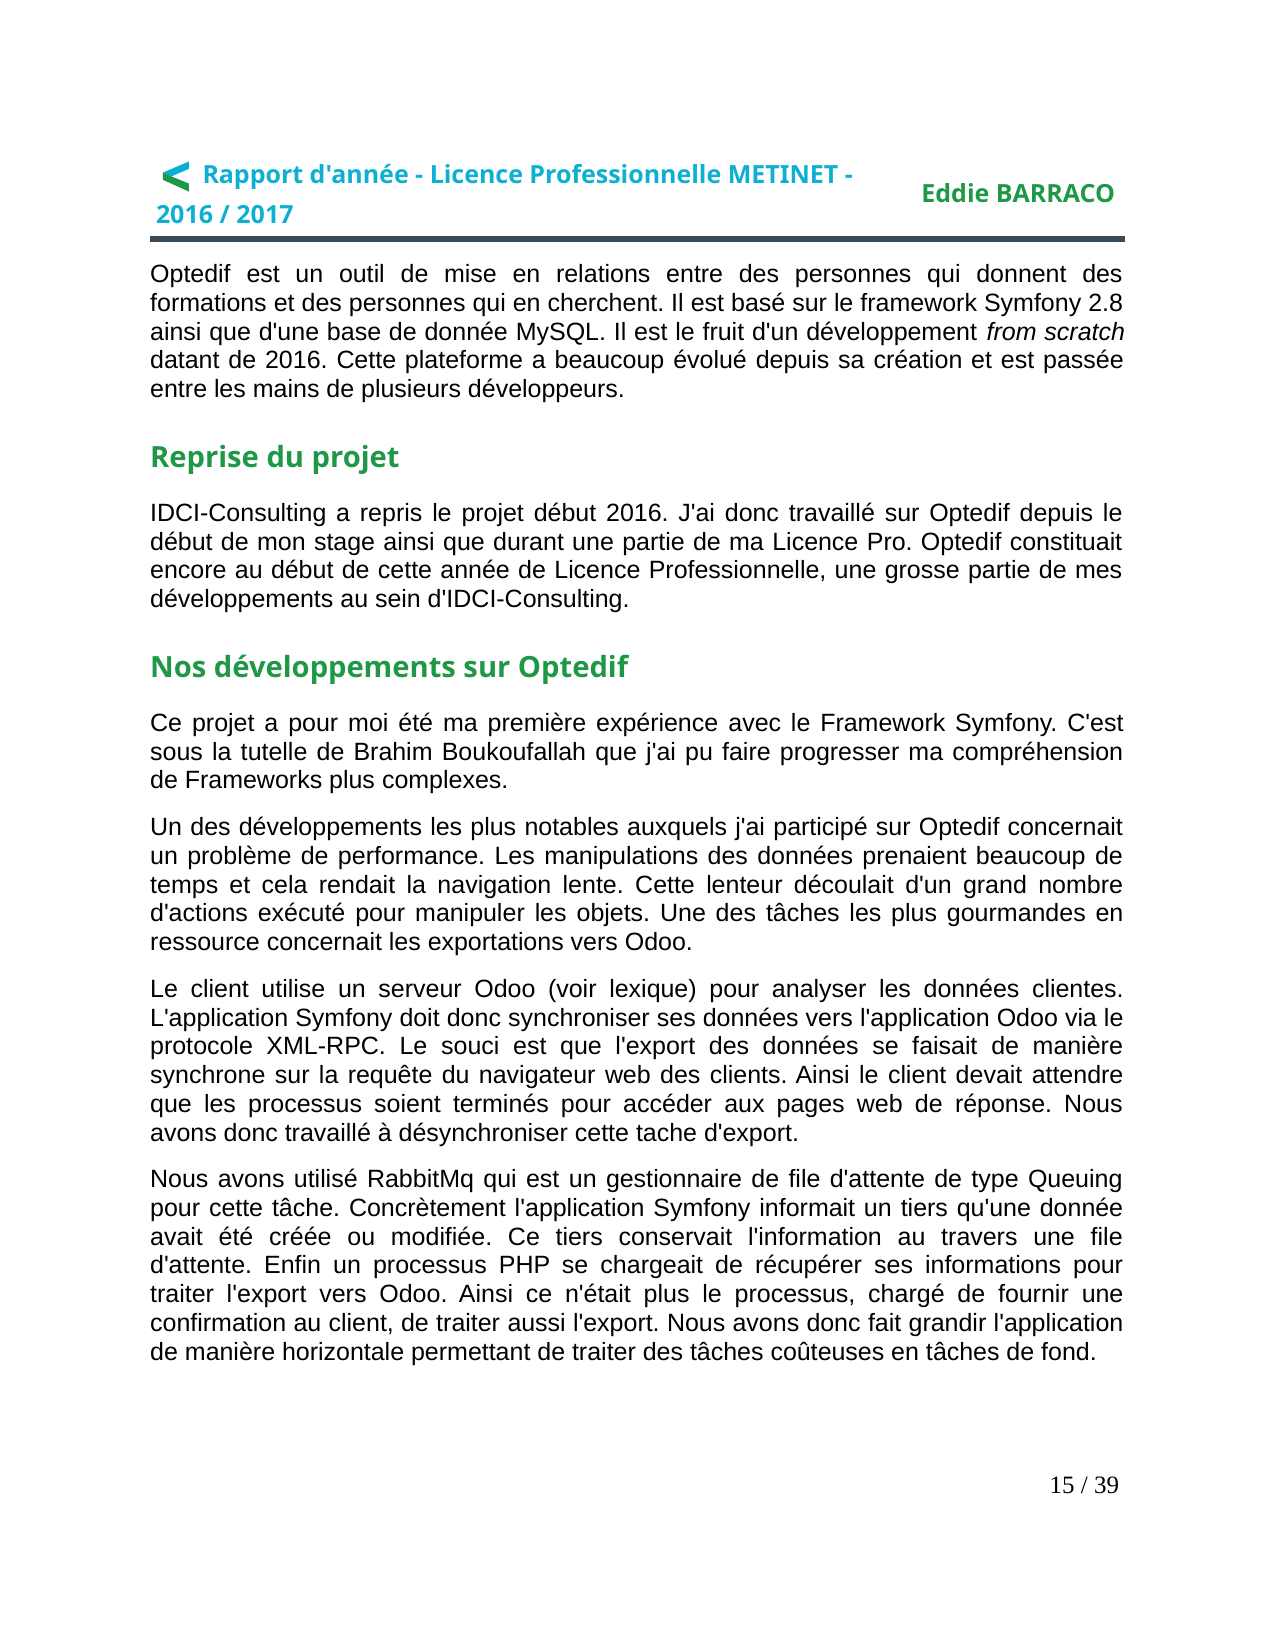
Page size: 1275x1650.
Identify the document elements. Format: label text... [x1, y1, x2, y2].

text Le client utilise un serveur Odoo (voir lexique) pour analyser les données clientes. L'application Symfony doit donc synchroniser ses données vers l'application Odoo via le protocole XML-RPC. Le souci est que l'export des données se faisait de manière synchrone sur la requête du navigateur web des clients. Ainsi le client devait attendre que les processus soient terminés pour accéder aux pages web de réponse. Nous avons donc travaillé à désynchroniser cette tache d'export. [150, 974, 1125, 1146]
text IDCI-Consulting a repris le projet début 2016. J'ai donc travaillé sur Optedif depuis le début de mon stage ainsi que durant une partie de ma Licence Pro. Optedif constituait encore au début de cette année de Licence Professionnelle, une grosse partie de mes développements au sein d'IDCI-Consulting. [150, 498, 1125, 613]
subtitle Reprise du projet [150, 437, 1125, 476]
text Nous avons utilisé RabbitMq qui est un gestionnaire de file d'attente de type Queuing pour cette tâche. Concrètement l'application Symfony informait un tiers qu'une donnée avait été créée ou modifiée. Ce tiers conservait l'information au travers une file d'attente. Enfin un processus PHP se chargeait de récupérer ses informations pour traiter l'export vers Odoo. Ainsi ce n'était plus le processus, chargé de fournir une confirmation au client, de traiter aussi l'export. Nous avons donc fait grandir l'application de manière horizontale permettant de traiter des tâches coûteuses en tâches de fond. [150, 1164, 1125, 1365]
text Optedif est un outil de mise en relations entre des personnes qui donnent des formations et des personnes qui en cherchent. Il est basé sur le framework Symfony 2.8 ainsi que d'une base de donnée MySQL. Il est le fruit d'un développement from scratch datant de 2016. Cette plateforme a beaucoup évolué depuis sa création et est passée entre les mains de plusieurs développeurs. [150, 259, 1125, 403]
text Ce projet a pour moi été ma première expérience avec le Framework Symfony. C'est sous la tutelle de Brahim Boukoufallah que j'ai pu faire progresser ma compréhension de Frameworks plus complexes. [150, 708, 1125, 794]
subtitle Nos développements sur Optedif [150, 647, 1125, 686]
text Un des développements les plus notables auxquels j'ai participé sur Optedif concernait un problème de performance. Les manipulations des données prenaient beaucoup de temps et cela rendait la navigation lente. Cette lenteur découlait d'un grand nombre d'actions exécuté pour manipuler les objets. Une des tâches les plus gourmandes en ressource concernait les exportations vers Odoo. [150, 812, 1125, 956]
